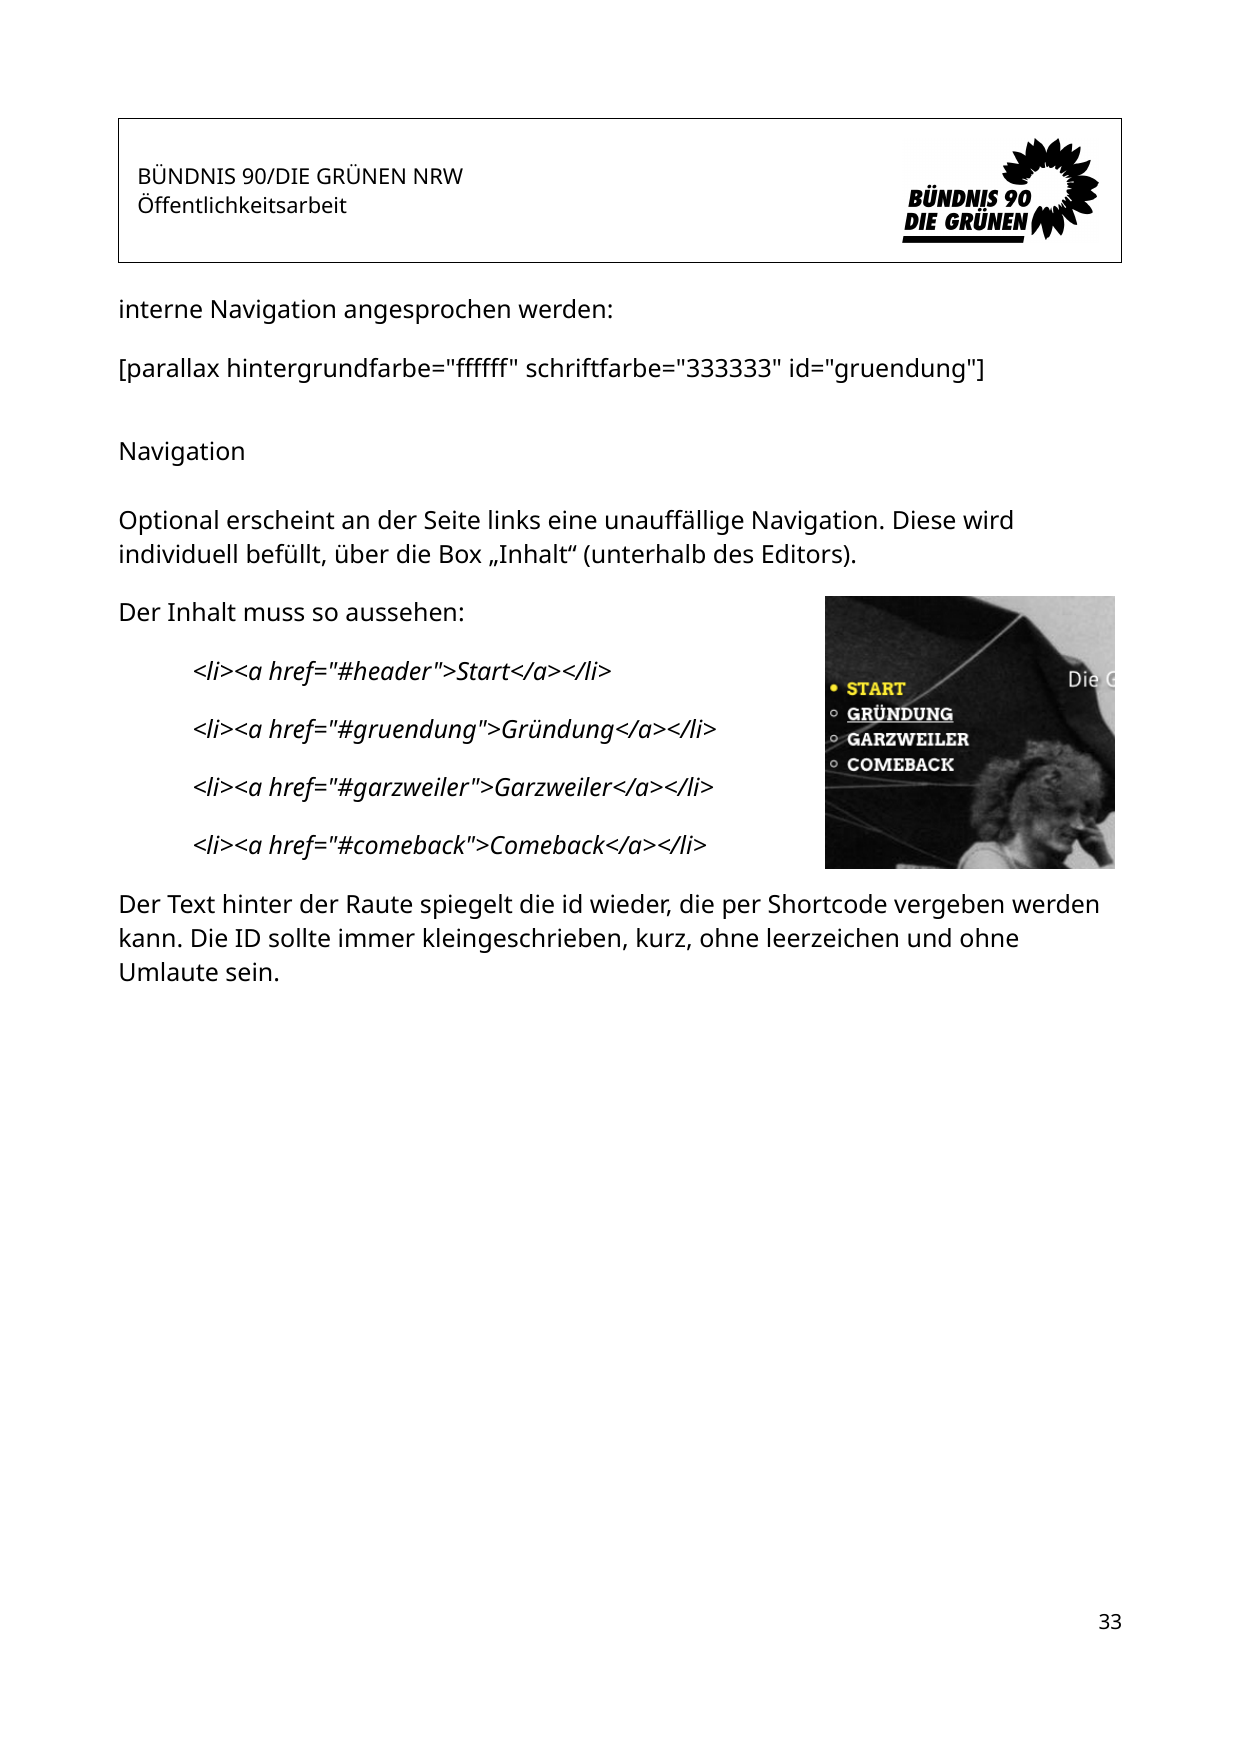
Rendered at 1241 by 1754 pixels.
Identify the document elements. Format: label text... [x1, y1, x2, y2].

picture [825, 596, 1115, 869]
picture [902, 138, 1099, 243]
text <li><a href="#header">Start</a></li> [192, 653, 825, 687]
text Optional erscheint an der Seite links eine unauffällige Navigation. Diese wird individuell befüllt, über die Box „Inhalt“ (unterhalb des Editors). [118, 503, 1122, 571]
text Der Text hinter der Raute spiegelt die id wieder, die per Shortcode vergeben werden kann. Die ID sollte immer kleingeschrieben, kurz, ohne leerzeichen und ohne Umlaute sein. [118, 886, 1122, 988]
text <li><a href="#gruendung">Gründung</a></li> [192, 712, 825, 746]
text [parallax hintergrundfarbe="ffffff" schriftfarbe="333333" id="gruendung"] [118, 350, 1122, 384]
text <li><a href="#garzweiler">Garzweiler</a></li> [192, 770, 825, 804]
text interne Navigation angesprochen werden: [118, 292, 1122, 326]
text Der Inhalt muss so aussehen: [118, 595, 1122, 629]
subtitle Navigation [118, 433, 1122, 467]
text <li><a href="#comeback">Comeback</a></li> [192, 828, 825, 862]
